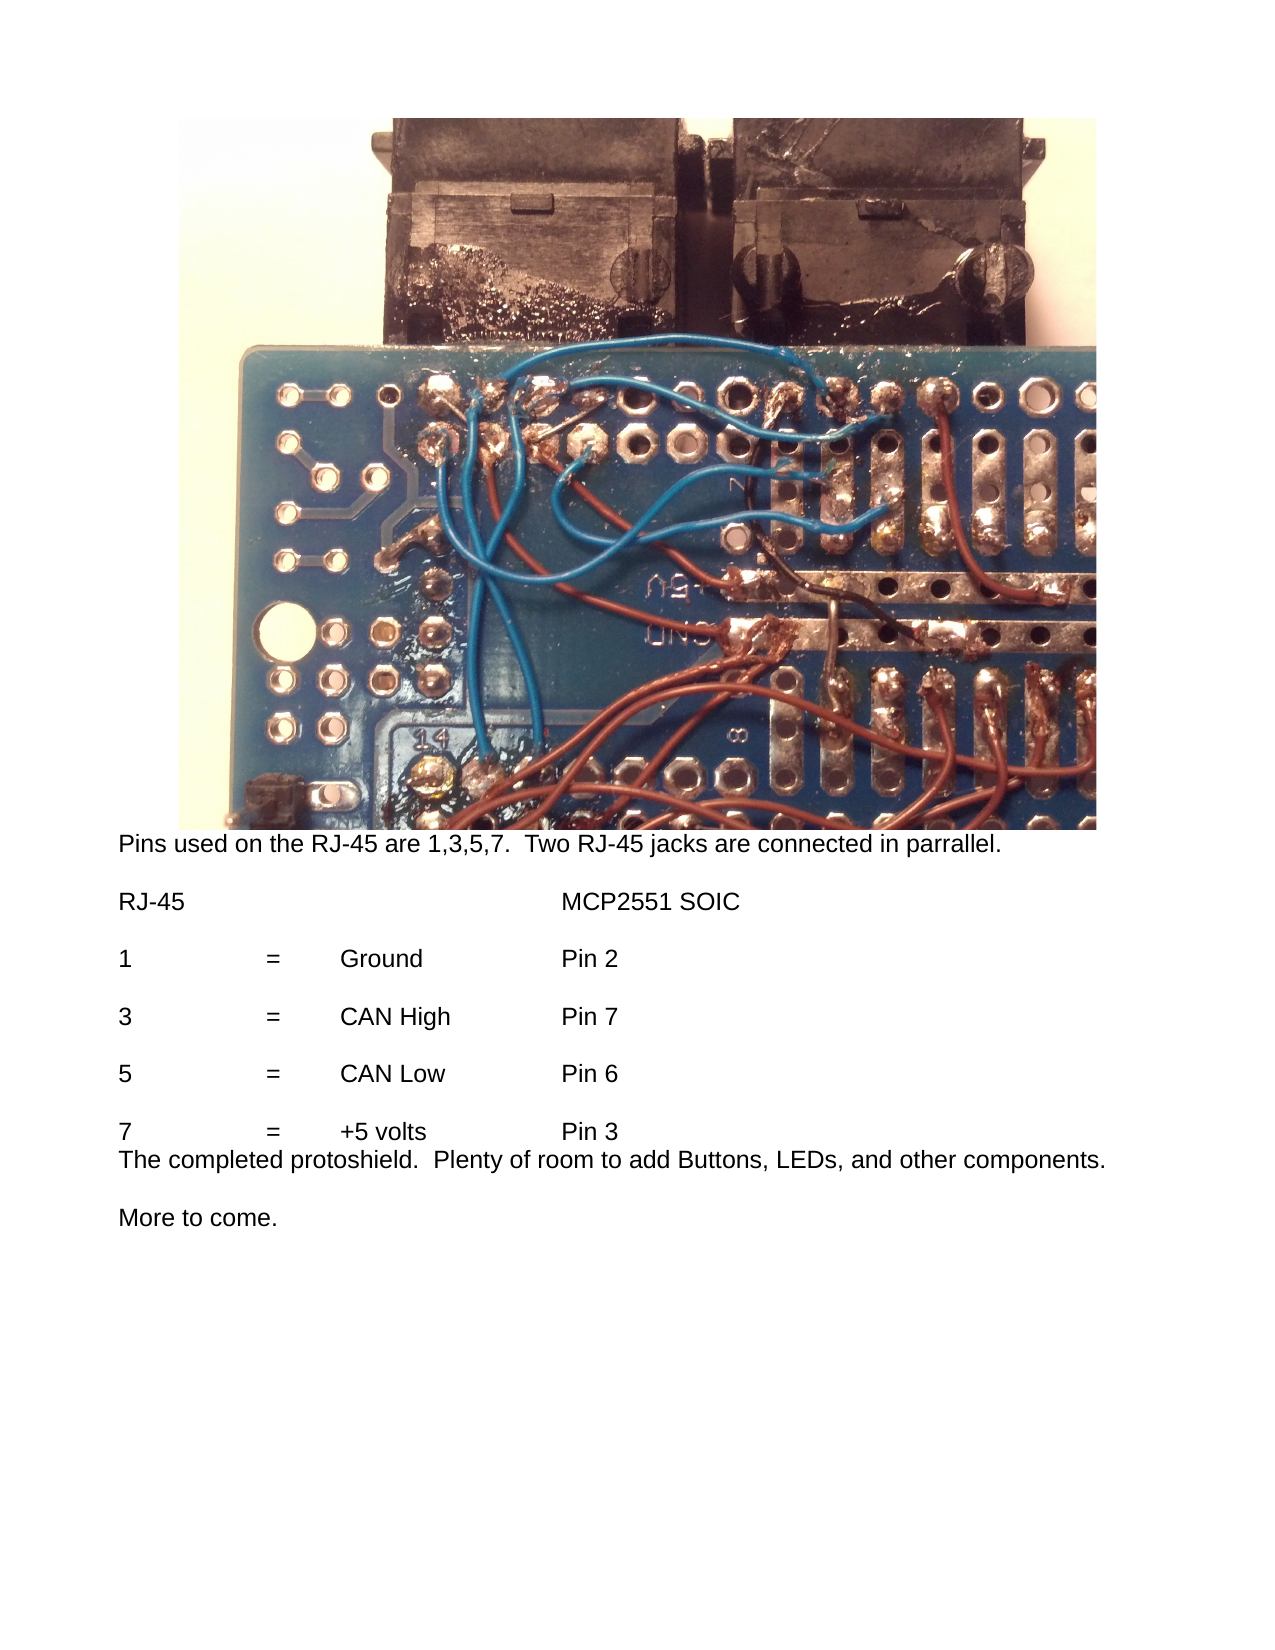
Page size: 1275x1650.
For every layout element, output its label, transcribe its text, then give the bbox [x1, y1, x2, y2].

text 7 = +5 volts Pin 3 [118, 1117, 1157, 1146]
text 3 = CAN High Pin 7 [118, 1002, 1157, 1031]
text RJ-45 MCP2551 SOIC [118, 887, 1157, 916]
text 5 = CAN Low Pin 6 [118, 1059, 1157, 1088]
text 1 = Ground Pin 2 [118, 944, 1157, 973]
picture [178, 118, 1097, 830]
text Pins used on the RJ-45 are 1,3,5,7. Two RJ-45 jacks are connected in parrallel. [118, 537, 1157, 858]
text The completed protoshield. Plenty of room to add Buttons, LEDs, and other components. [118, 1146, 1157, 1174]
text More to come. [118, 1203, 1157, 1232]
